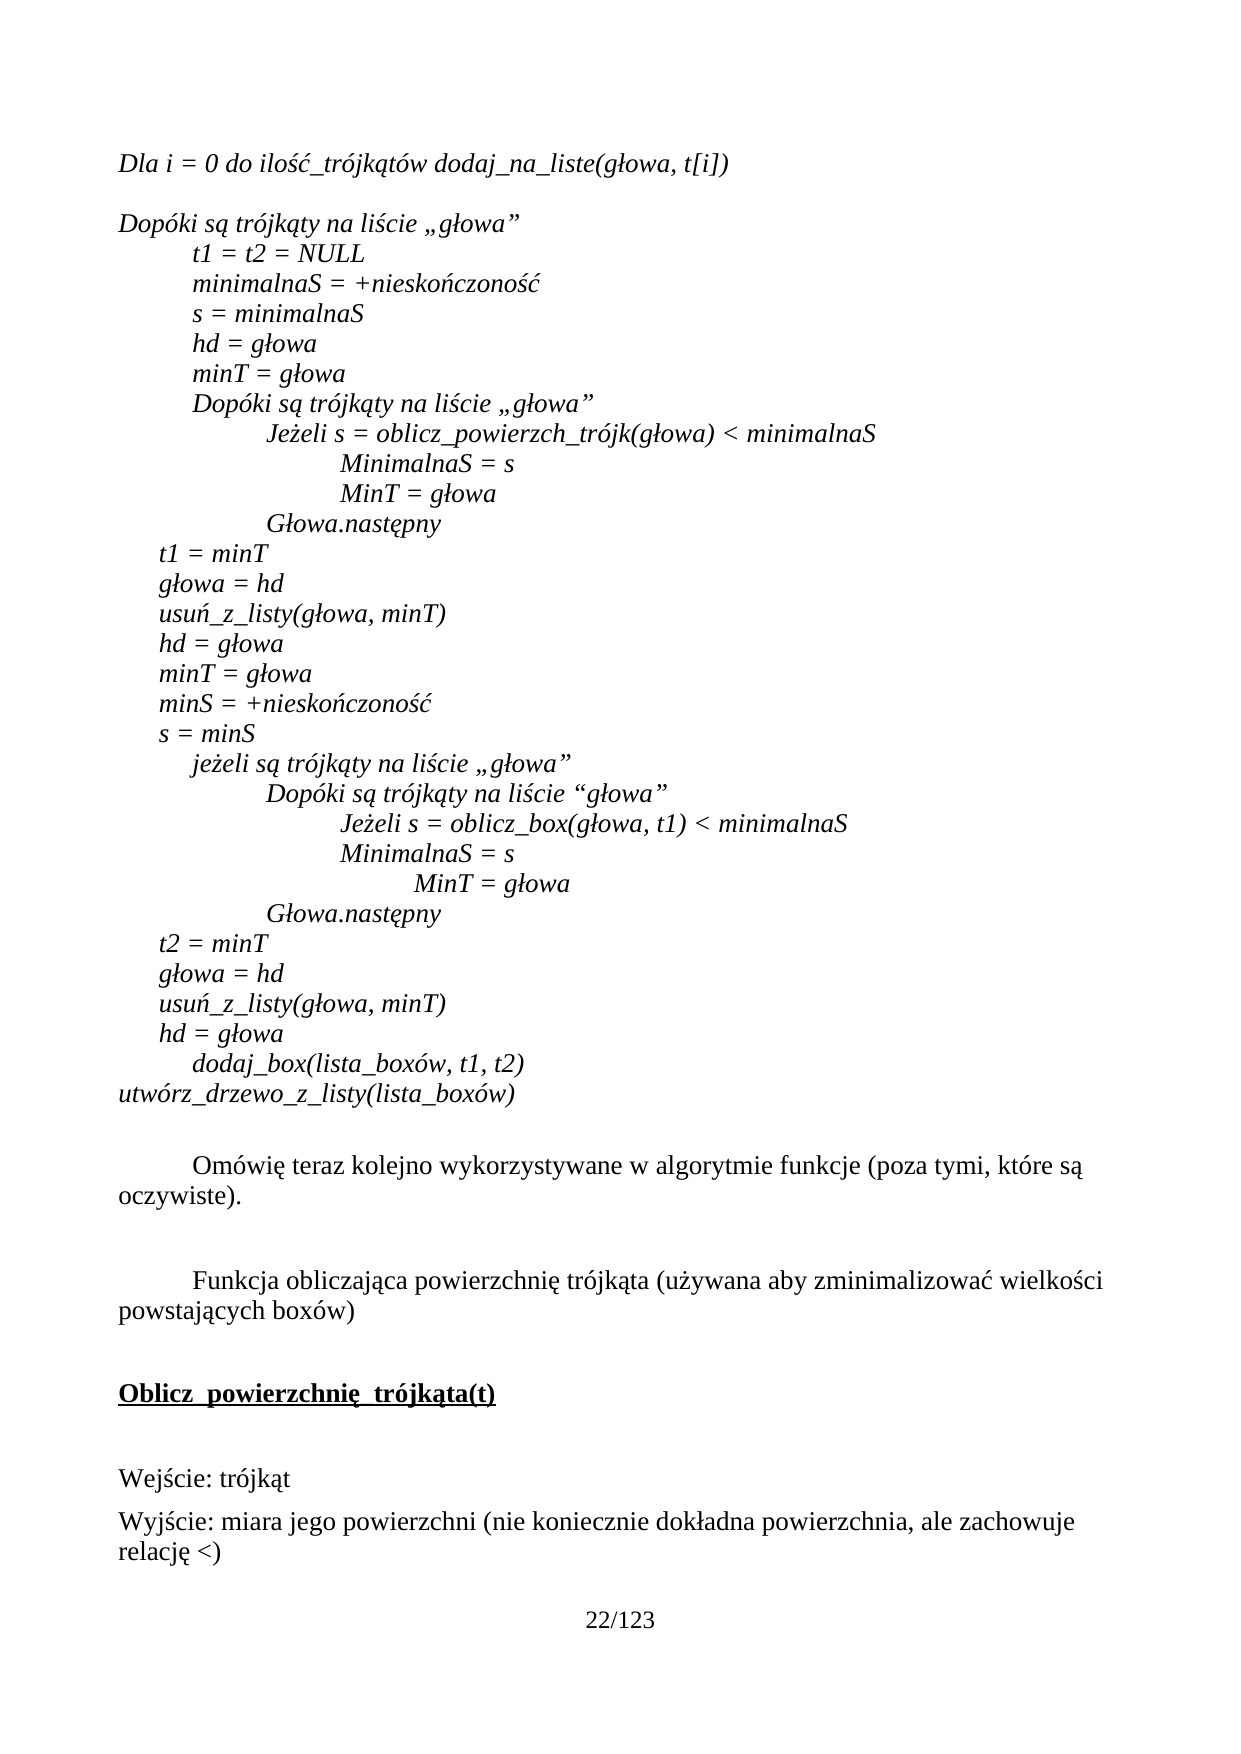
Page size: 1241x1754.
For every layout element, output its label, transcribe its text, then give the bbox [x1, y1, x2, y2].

text Głowa.następny [118, 898, 1122, 928]
text minimalnaS = +nieskończoność [118, 268, 1122, 298]
text głowa = hd [118, 568, 1122, 598]
text Oblicz_powierzchnię_trójkąta(t) [118, 1378, 1122, 1408]
text Dopóki są trójkąty na liście “głowa” [118, 778, 1122, 808]
text Dopóki są trójkąty na liście „głowa” [118, 388, 1122, 418]
text usuń_z_listy(głowa, minT) [118, 598, 1122, 628]
text MinimalnaS = s [118, 448, 1122, 478]
text Jeżeli s = oblicz_box(głowa, t1) < minimalnaS [118, 808, 1122, 838]
text Omówię teraz kolejno wykorzystywane w algorytmie funkcje (poza tymi, które są oczywiste). [118, 1151, 1122, 1211]
text Dopóki są trójkąty na liście „głowa” [118, 208, 1122, 238]
text Funkcja obliczająca powierzchnię trójkąta (używana aby zminimalizować wielkości powstających boxów) [118, 1266, 1122, 1326]
text Wejście: trójkąt [118, 1463, 1122, 1493]
text Głowa.następny [118, 508, 1122, 538]
text s = minimalnaS [118, 298, 1122, 328]
text MinimalnaS = s [118, 838, 1122, 868]
text minS = +nieskończoność [118, 688, 1122, 718]
text usuń_z_listy(głowa, minT) [118, 988, 1122, 1018]
text hd = głowa [118, 328, 1122, 358]
text t2 = minT [118, 928, 1122, 958]
text Jeżeli s = oblicz_powierzch_trójk(głowa) < minimalnaS [118, 418, 1122, 448]
text t1 = minT [118, 538, 1122, 568]
text hd = głowa [118, 1018, 1122, 1048]
text s = minS [118, 718, 1122, 748]
text minT = głowa [118, 658, 1122, 688]
text hd = głowa [118, 628, 1122, 658]
text MinT = głowa [118, 868, 1122, 898]
text Dla i = 0 do ilość_trójkątów dodaj_na_liste(głowa, t[i]) [118, 148, 1122, 178]
text MinT = głowa [118, 478, 1122, 508]
text Wyjście: miara jego powierzchni (nie koniecznie dokładna powierzchnia, ale zachowuje relację <) [118, 1506, 1122, 1566]
text utwórz_drzewo_z_listy(lista_boxów) [118, 1078, 1122, 1108]
text t1 = t2 = NULL [118, 238, 1122, 268]
text jeżeli są trójkąty na liście „głowa” [118, 748, 1122, 778]
text głowa = hd [118, 958, 1122, 988]
text dodaj_box(lista_boxów, t1, t2) [118, 1048, 1122, 1078]
text minT = głowa [118, 358, 1122, 388]
